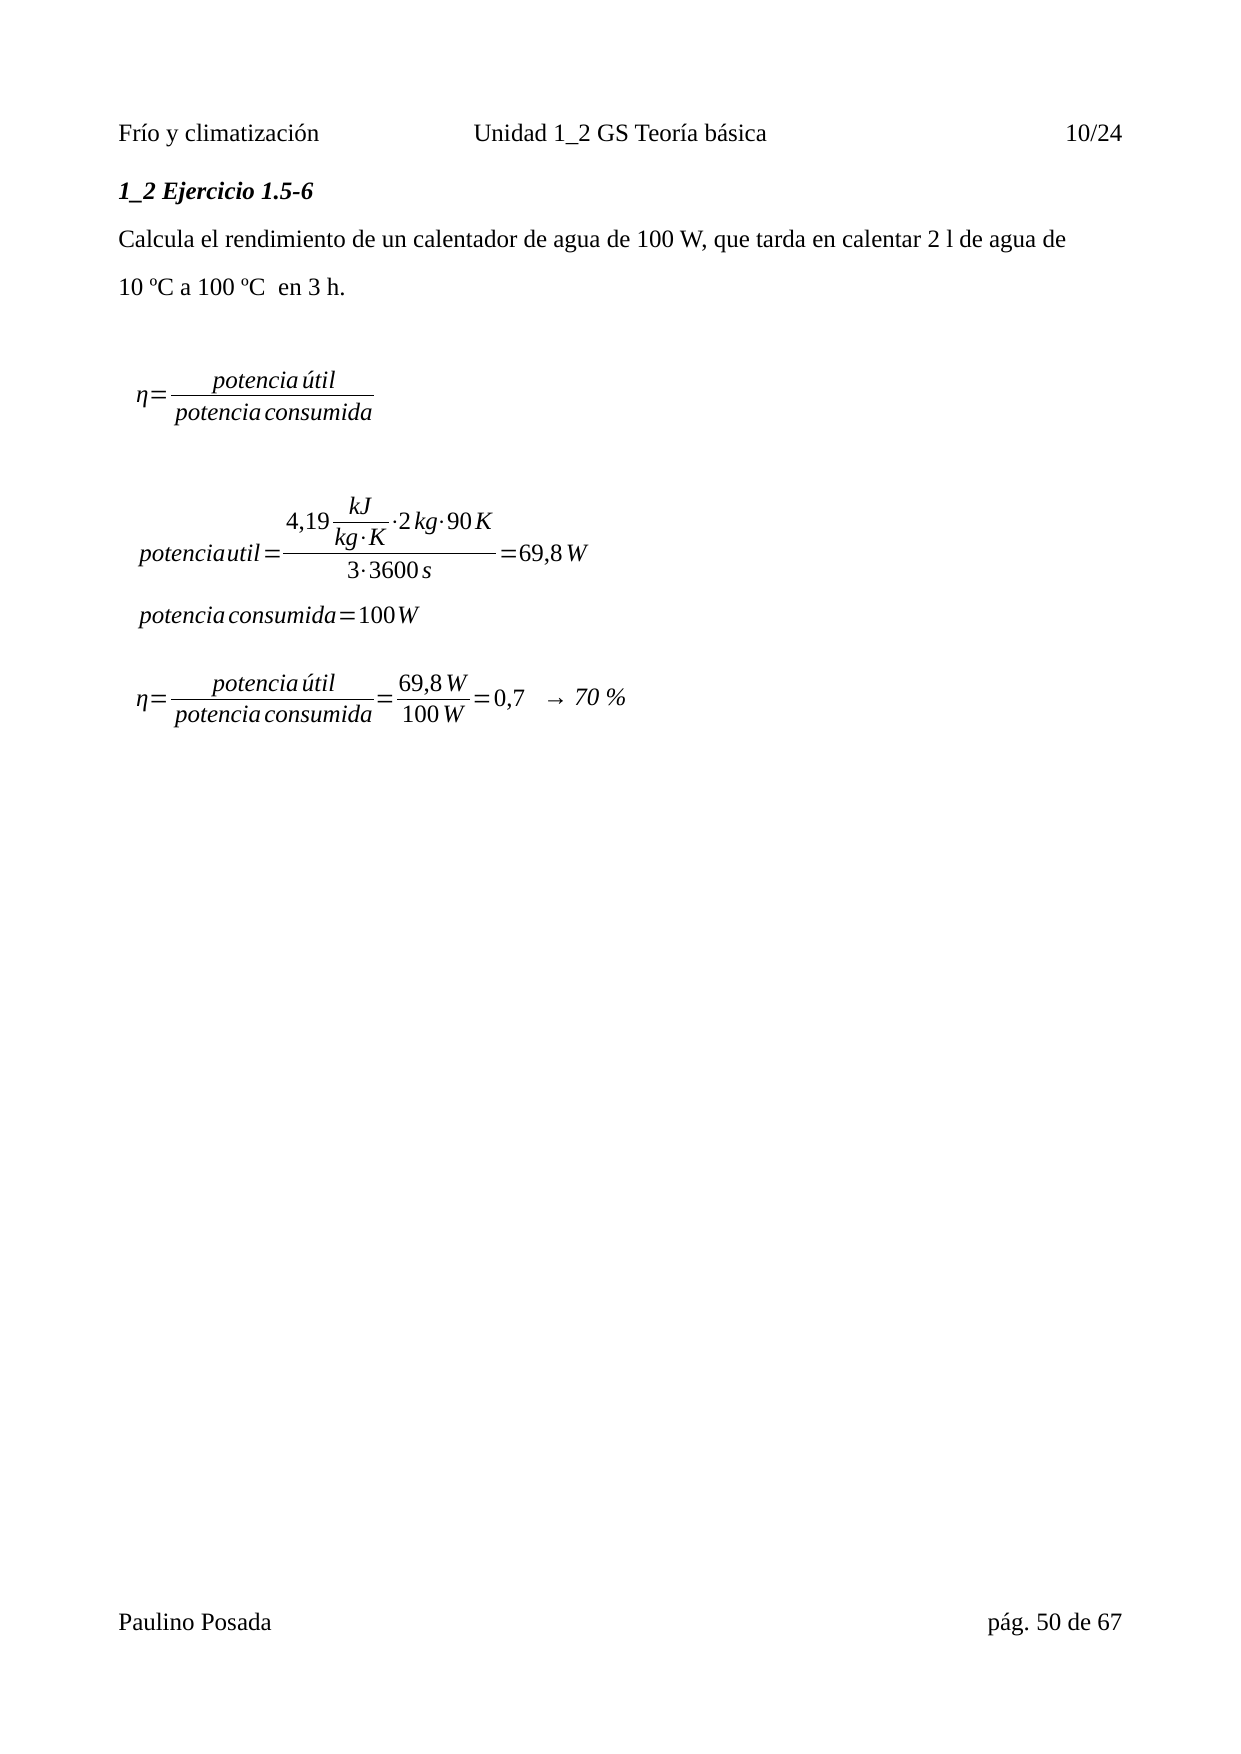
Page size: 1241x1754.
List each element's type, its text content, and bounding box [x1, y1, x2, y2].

text 1_2 Ejercicio 1.5-6 [118, 176, 1122, 205]
text Calcula el rendimiento de un calentador de agua de 100 W, que tarda en calentar 2 l de agua de [118, 224, 1122, 253]
text → 70 % [118, 669, 1122, 728]
text 10 ºC a 100 ºC en 3 h. [118, 272, 1122, 300]
